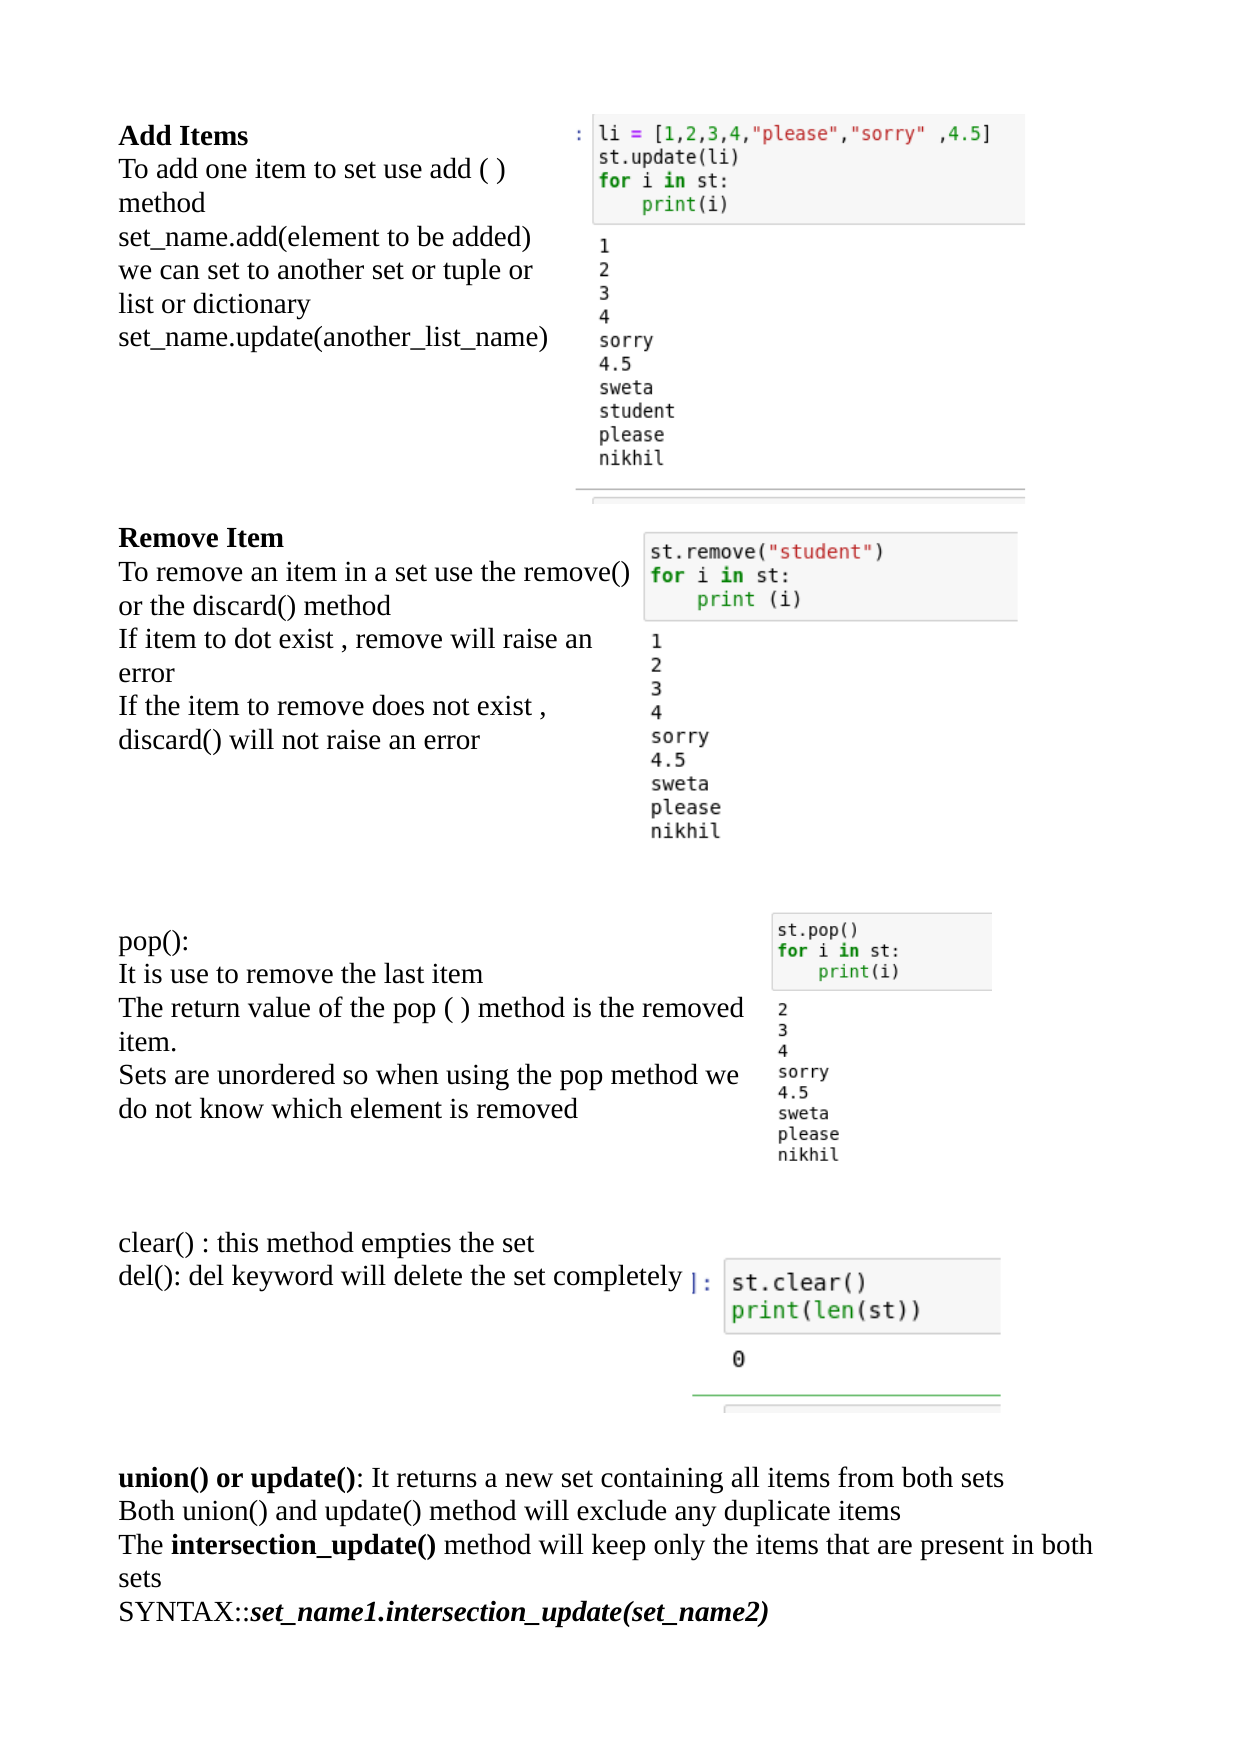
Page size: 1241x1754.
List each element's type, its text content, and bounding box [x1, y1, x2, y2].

text [691, 319, 1122, 353]
text set_name.update(another_list_name) [118, 319, 575, 353]
picture [692, 1381, 760, 1413]
text SYNTAX::set_name1.intersection_update(set_name2) [118, 1594, 1122, 1627]
picture [636, 522, 730, 866]
text Both union() and update() method will exclude any duplicate items [118, 1493, 1122, 1527]
text It is use to remove the last item [118, 957, 1122, 990]
text pop(): [118, 923, 1122, 957]
picture [575, 273, 691, 504]
text set_name.add(element to be added) [118, 219, 1122, 252]
text we can set to another set or tuple or list or dictionary [118, 252, 1122, 319]
text To add one item to set use add ( ) method [118, 152, 1122, 219]
text To remove an item in a set use the remove() or the discard() method [118, 554, 636, 621]
text Sets are unordered so when using the pop method we do not know which element is removed [118, 1057, 761, 1124]
text [814, 1057, 1122, 1124]
text The return value of the pop ( ) method is the removed item. [118, 990, 1122, 1057]
text union() or update(): It returns a new set containing all items from both sets [118, 1460, 1122, 1493]
picture [761, 1045, 814, 1186]
text [730, 688, 1122, 755]
text If item to dot exist , remove will raise an error [118, 621, 636, 688]
text del(): del keyword will delete the set completely [118, 1258, 1122, 1292]
text clear() : this method empties the set [118, 1225, 1122, 1258]
text Remove Item [118, 521, 1122, 554]
text [730, 554, 1122, 621]
text If the item to remove does not exist , discard() will not raise an error [118, 688, 636, 755]
text Add Items [118, 118, 1122, 152]
text The intersection_update() method will keep only the items that are present in both sets [118, 1527, 1122, 1594]
text [730, 621, 1122, 688]
